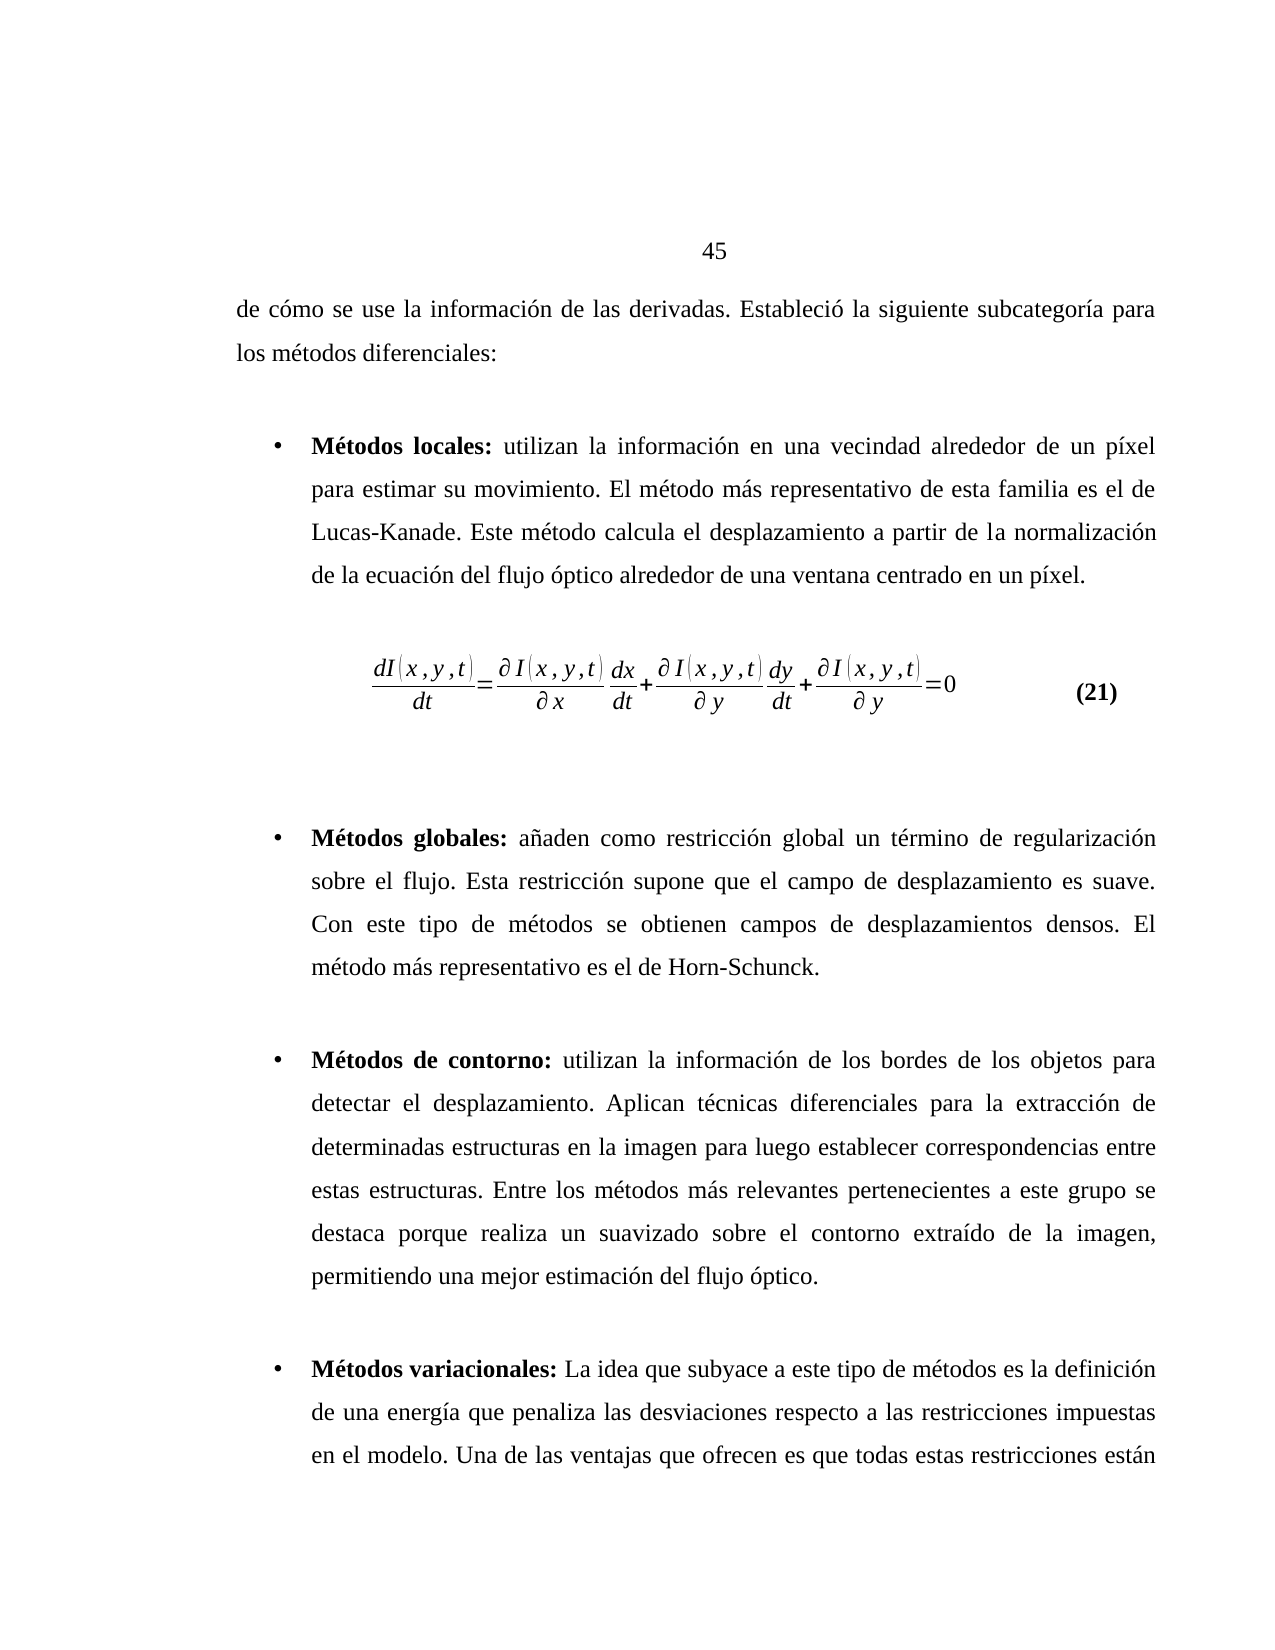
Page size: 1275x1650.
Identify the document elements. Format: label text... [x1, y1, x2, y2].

list Métodos variacionales: La idea que subyace a este tipo de métodos es la definición de una energía que penaliza las desviaciones respecto a las restricciones impuestas en el modelo. Una de las ventajas que ofrecen es que todas estas restricciones están [274, 1354, 1157, 1469]
list Métodos de contorno: utilizan la información de los bordes de los objetos para detectar el desplazamiento. Aplican técnicas diferenciales para la extracción de determinadas estructuras en la imagen para luego establecer correspondencias entre estas estructuras. Entre los métodos más relevantes pertenecientes a este grupo se destaca porque realiza un suavizado sobre el contorno extraído de la imagen, permitiendo una mejor estimación del flujo óptico. [274, 1045, 1157, 1290]
table_header (21) [1027, 653, 1187, 730]
table_header [224, 653, 1027, 730]
list Métodos locales: utilizan la información en una vecindad alrededor de un píxel para estimar su movimiento. El método más representativo de esta familia es el de Lucas-Kanade. Este método calcula el desplazamiento a partir de la normalización de la ecuación del flujo óptico alrededor de una ventana centrado en un píxel. [274, 431, 1157, 589]
text de cómo se use la información de las derivadas. Estableció la siguiente subcategoría para los métodos diferenciales: [236, 294, 1157, 366]
list Métodos globales: añaden como restricción global un término de regularización sobre el flujo. Esta restricción supone que el campo de desplazamiento es suave. Con este tipo de métodos se obtienen campos de desplazamientos densos. El método más representativo es el de Horn-Schunck. [274, 823, 1157, 981]
